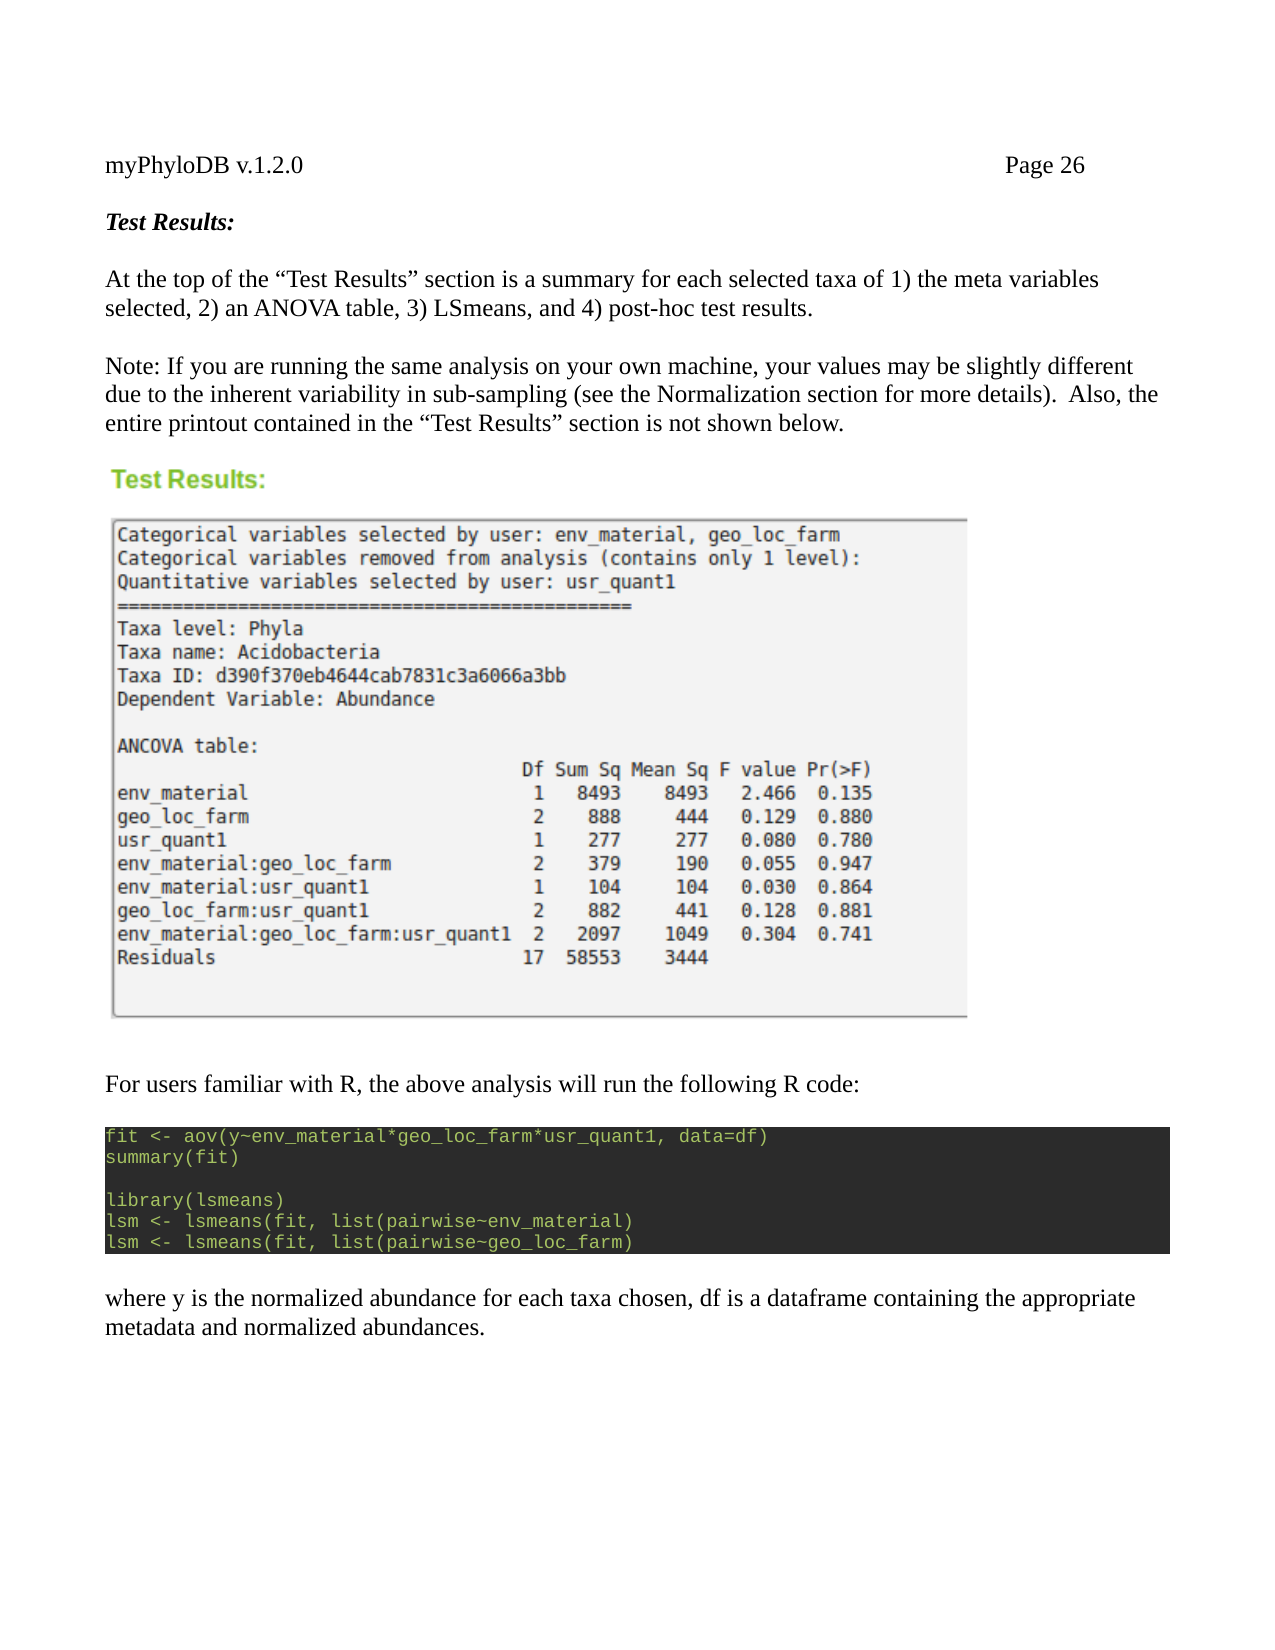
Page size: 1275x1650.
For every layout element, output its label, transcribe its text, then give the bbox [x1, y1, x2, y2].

picture [105, 465, 968, 1027]
text library(lsmeans) [105, 1191, 1170, 1212]
text Test Results: [105, 207, 1170, 236]
text fit <- aov(y~env_material*geo_loc_farm*usr_quant1, data=df) [105, 1127, 1170, 1148]
text lsm <- lsmeans(fit, list(pairwise~env_material) [105, 1212, 1170, 1233]
text Note: If you are running the same analysis on your own machine, your values may be slightly different due to the inherent variability in sub-sampling (see the Normalization section for more details). Also, the entire printout contained in the “Test Results” section is not shown below. [105, 351, 1170, 437]
text summary(fit) [105, 1148, 1170, 1169]
text where y is the normalized abundance for each taxa chosen, df is a dataframe containing the appropriate metadata and normalized abundances. [105, 1283, 1170, 1341]
text For users familiar with R, the above analysis will run the following R code: [105, 1069, 1170, 1098]
text At the top of the “Test Results” section is a summary for each selected taxa of 1) the meta variables selected, 2) an ANOVA table, 3) LSmeans, and 4) post-hoc test results. [105, 264, 1170, 322]
text lsm <- lsmeans(fit, list(pairwise~geo_loc_farm) [105, 1233, 1170, 1254]
